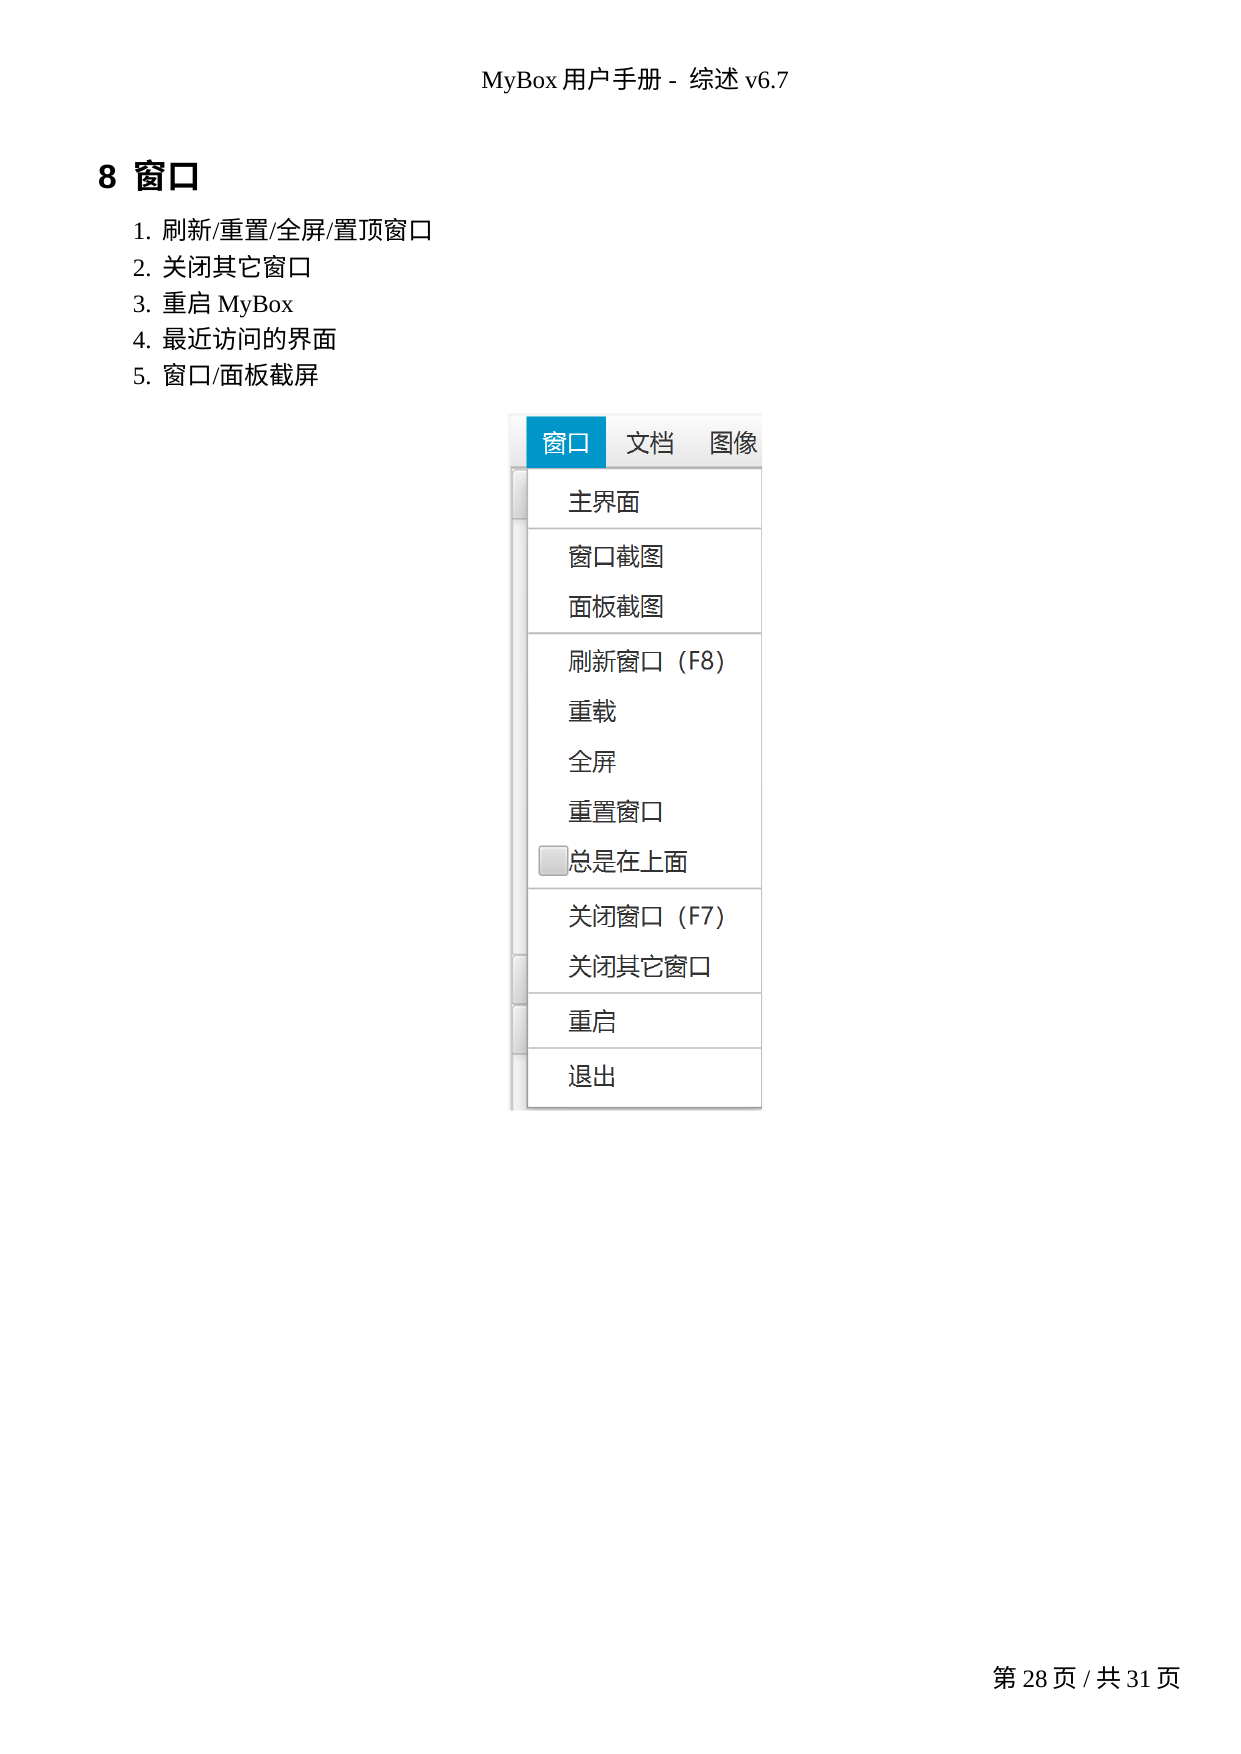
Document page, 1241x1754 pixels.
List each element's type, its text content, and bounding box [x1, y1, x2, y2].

list 重启MyBox [133, 283, 1181, 319]
picture [507, 404, 763, 1111]
list 最近访问的界面 [133, 319, 1181, 356]
list 窗口/面板截屏 [133, 356, 1181, 392]
subtitle 窗口 [88, 150, 1181, 198]
list 关闭其它窗口 [133, 247, 1181, 283]
list 刷新/重置/全屏/置顶窗口 [133, 211, 1181, 247]
